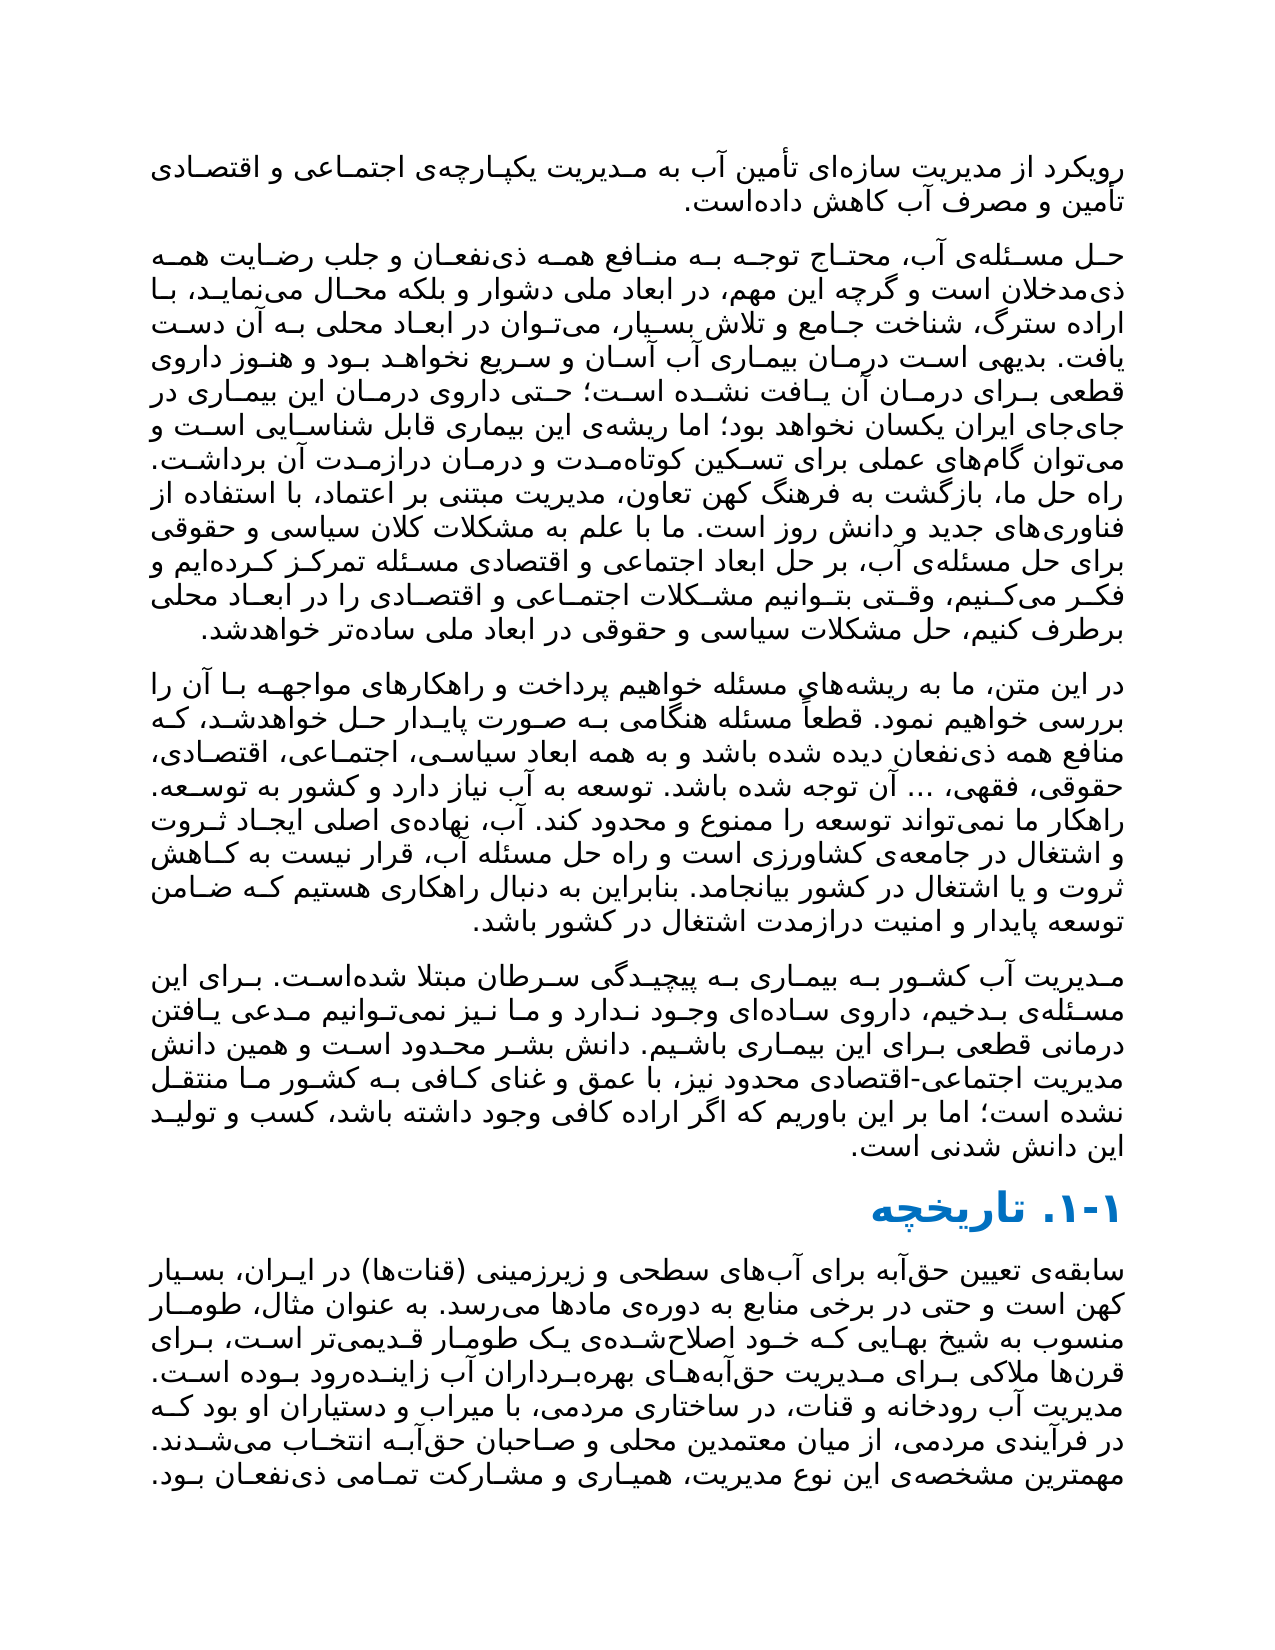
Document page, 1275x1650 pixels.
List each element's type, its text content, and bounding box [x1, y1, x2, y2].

text در این متن، ما به ریشه‌های مسئله خواهیم پرداخت و راهکارهای مواجهه با آن را بررسی خواهیم نمود. قطعاً مسئله هنگامی به صورت پایدار حل خواهدشد، که منافع همه ذی‌نفعان دیده شده باشد و به همه ابعاد سیاسی، اجتماعی، اقتصادی، حقوقی، فقهی، ... آن توجه شده باشد. توسعه به آب نیاز دارد و کشور به توسعه. راهکار ما نمی‌تواند توسعه را ممنوع و محدود کند. آب، نهاده‌ی اصلی ایجاد ثروت و اشتغال در جامعه‌ی کشاورزی است و راه حل مسئله آب، قرار نیست به کاهش ثروت و یا اشتغال در کشور بیانجامد. بنابراین به دنبال راهکاری هستیم که ضامن توسعه پایدار و امنیت درازمدت اشتغال در کشور باشد. [150, 667, 1125, 939]
text ۱-۱. تاریخچه [150, 1184, 1125, 1233]
text حل مسئله‌ی آب، محتاج توجه به منافع همه ذی‌نفعان و جلب رضایت همه ذی‌مدخلان است و گرچه این مهم، در ابعاد ملی دشوار و بلکه محال می‌نماید، با اراده سترگ، شناخت جامع و تلاش بسیار، می‌توان در ابعاد محلی به آن دست یافت. بدیهی است درمان بیماری آب آسان و سریع نخواهد بود و هنوز داروی قطعی برای درمان آن یافت نشده است؛ حتی داروی درمان این بیماری در جای‌جای ایران یکسان نخواهد بود؛ اما ریشه‌ی این بیماری قابل شناسایی است و می‌توان گام‌های عملی برای تسکین کوتاه‌مدت و درمان درازمدت آن برداشت. راه حل ما، بازگشت به فرهنگ کهن تعاون، مدیریت مبتنی بر اعتماد، با استفاده از فناوری‌های جدید و دانش روز است. ما با علم به مشکلات کلان سیاسی و حقوقی برای حل مسئله‌ی آب، بر حل ابعاد اجتماعی و اقتصادی مسئله تمرکز کرده‌ایم و فکر می‌کنیم، وقتی بتوانیم مشکلات اجتماعی و اقتصادی را در ابعاد محلی برطرف کنیم، حل مشکلات سیاسی و حقوقی در ابعاد ملی ساده‌تر خواهدشد. [150, 239, 1125, 646]
text سابقه‌ی تعیین حق‌آبه برای آب‌های سطحی و زیرزمینی (قنات‌ها) در ایران، بسیار کهن است و حتی در برخی منابع به دوره‌ی مادها می‌رسد. به عنوان مثال، طومار منسوب به شیخ بهایی که خود اصلاح‌شده‌ی یک طومار قدیمی‌تر است، برای قرن‌ها ملاکی برای مدیریت حق‌آبه‌های بهره‌برداران آب زاینده‌رود بوده است. مدیریت آب رودخانه و قنات، در ساختاری مردمی، با میراب و دستیاران او بود که در فرآیندی مردمی، از میان معتمدین محلی و صاحبان حق‌آبه انتخاب می‌شدند. مهمترین مشخصه‌ی این نوع مدیریت، همیاری و مشارکت تمامی ذی‌نفعان بود. همواره ارتباط تنگاتنگی بین منافع فردی و جمعی در تأمین هزینه‌های مدیریت آب، احداث سدها و بندها و لایروبی نهرها و قنات‌ها وجود داشت و در صورت قصور افراد در انجام وظایف یا پرداخت هزینه‌ها، بهره‌مندی آنان از آب در سازوکاری اجتماعی محدود می‌شد. درآمد میراب و همکارانش در ارتباطی تنگاتنگ با اثربخشی آنان در مدیریت آب بود. نظارت متقابل مردم بر اعمال و رفتار یکدیگر کاملا محسوس و ملموس بود و همواره، معتمدان و خبرگان محلی و صاحبان حق‌آبه در مدیریت آب اولویت داشتند. حکم و مهر میراب را دیوان آبیاری صادر می‌کرد. در زارچ یزد، قنات زارچ و چاه‌ها دارای شورایی بوده‌اند که اعضای آن از ذی‌نفعان هر منبع آب انتخاب می‌شدند و فرد معرفی شده از سوی شورا، برای کسب سمت میراب، باید تأیید سه چهارم کل آب‌بران را کسب می‌کرد. در آن ساختار، دولت دخالت بسیار محدودی داشت و مثلا، انتخاب میراب به وسیله‌ی ذی‌نفعان را تأیید می‌نمود و در اختلافات جدی بر سر حق‌آبه، به طور استثنائی دخالت می‌کرد؛ اما کلا در سایر امور دخالتی نداشت. [۱۰۸] [150, 1253, 1125, 1491]
text مدیریت آب کشور به بیماری به پیچیدگی سرطان مبتلا شده‌است. برای این مسئله‌ی بدخیم، داروی ساده‌ای وجود ندارد و ما نیز نمی‌توانیم مدعی یافتن درمانی قطعی برای این بیماری باشیم. دانش بشر محدود است و همین دانش مدیریت اجتماعی-اقتصادی محدود نیز، با عمق و غنای کافی به کشور ما منتقل نشده است؛ اما بر این باوریم که اگر اراده کافی وجود داشته باشد، کسب و تولید این دانش شدنی است. [150, 959, 1125, 1163]
text رویکرد از مدیریت سازه‌ای تأمین آب به مدیریت یکپارچه‌ی اجتماعی و اقتصادی تأمین و مصرف آب کاهش داده‌است. [150, 150, 1125, 218]
